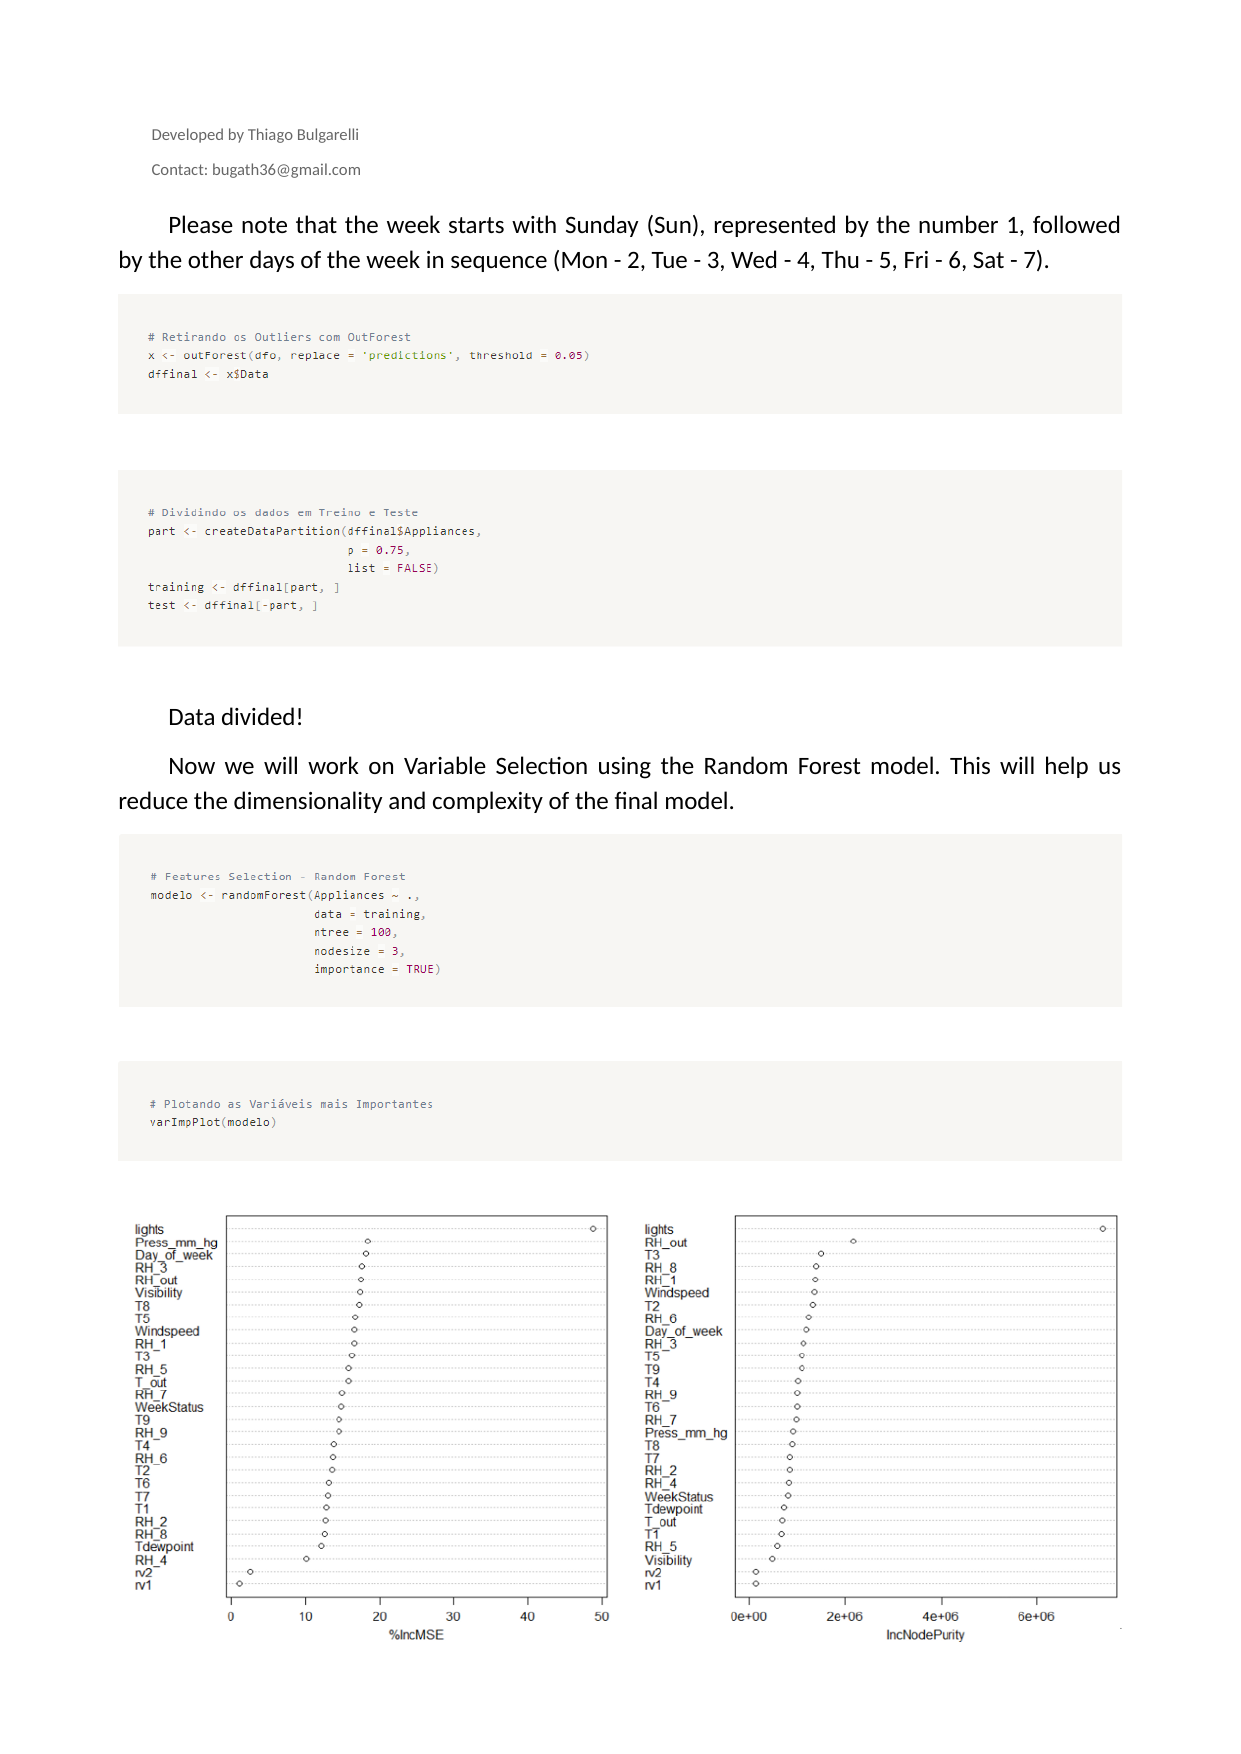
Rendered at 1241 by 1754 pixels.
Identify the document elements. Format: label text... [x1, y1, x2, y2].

picture [118, 467, 1123, 647]
text Data divided! [118, 701, 1122, 731]
picture [122, 1196, 1121, 1642]
picture [118, 293, 1123, 414]
text Please note that the week starts with Sunday (Sun), represented by the number 1, followed by the other days of the week in sequence (Mon - 2, Tue - 3, Wed - 4, Thu - 5, Fri - 6, Sat - 7). [118, 209, 1122, 274]
picture [118, 1060, 1123, 1161]
text Now we will work on Variable Selection using the Random Forest model. This will help us reduce the dimensionality and complexity of the final model. [118, 750, 1122, 816]
picture [118, 834, 1123, 1007]
